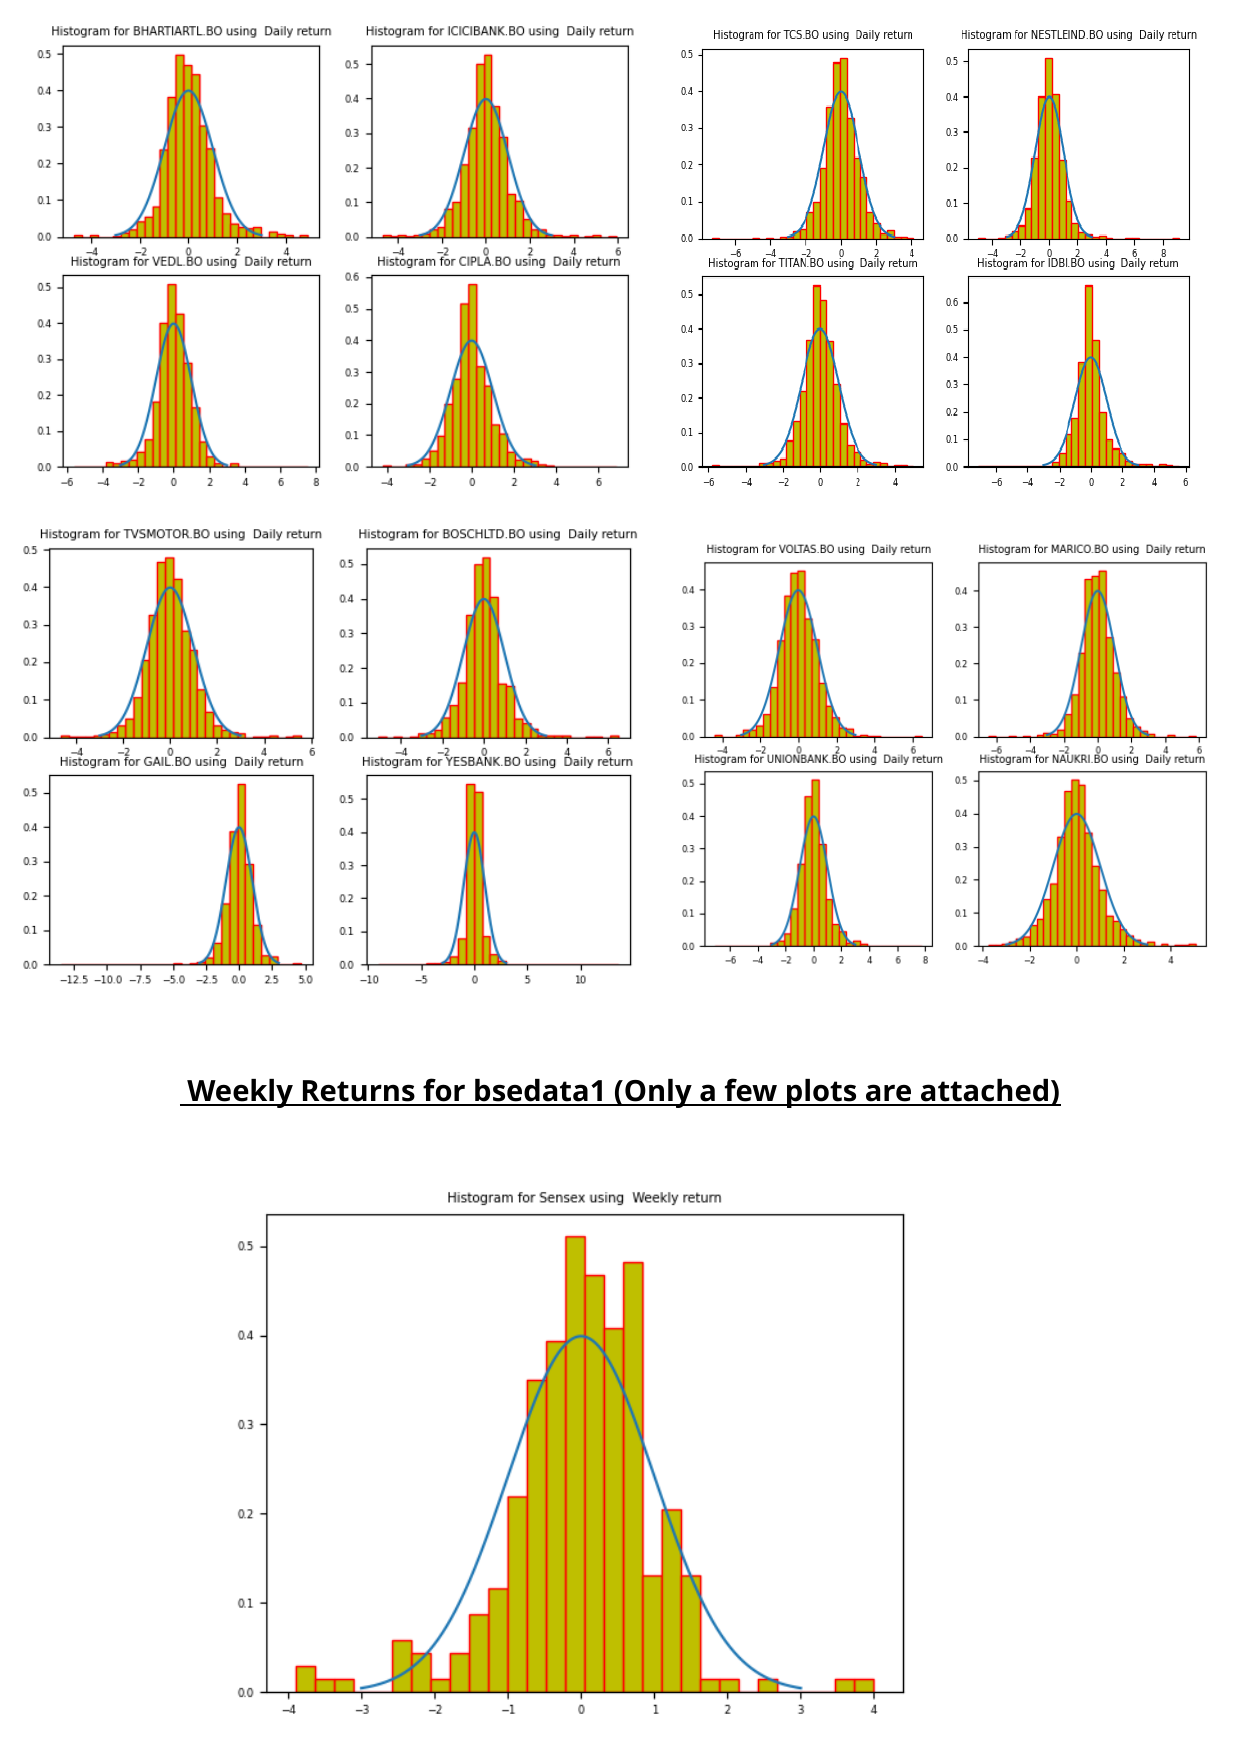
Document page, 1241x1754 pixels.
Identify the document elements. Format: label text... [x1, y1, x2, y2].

picture [662, 527, 1223, 976]
picture [0, 8, 1225, 997]
text Weekly Returns for bsedata1 (Only a few plots are attached) [118, 1071, 1122, 1110]
picture [206, 1178, 921, 1736]
